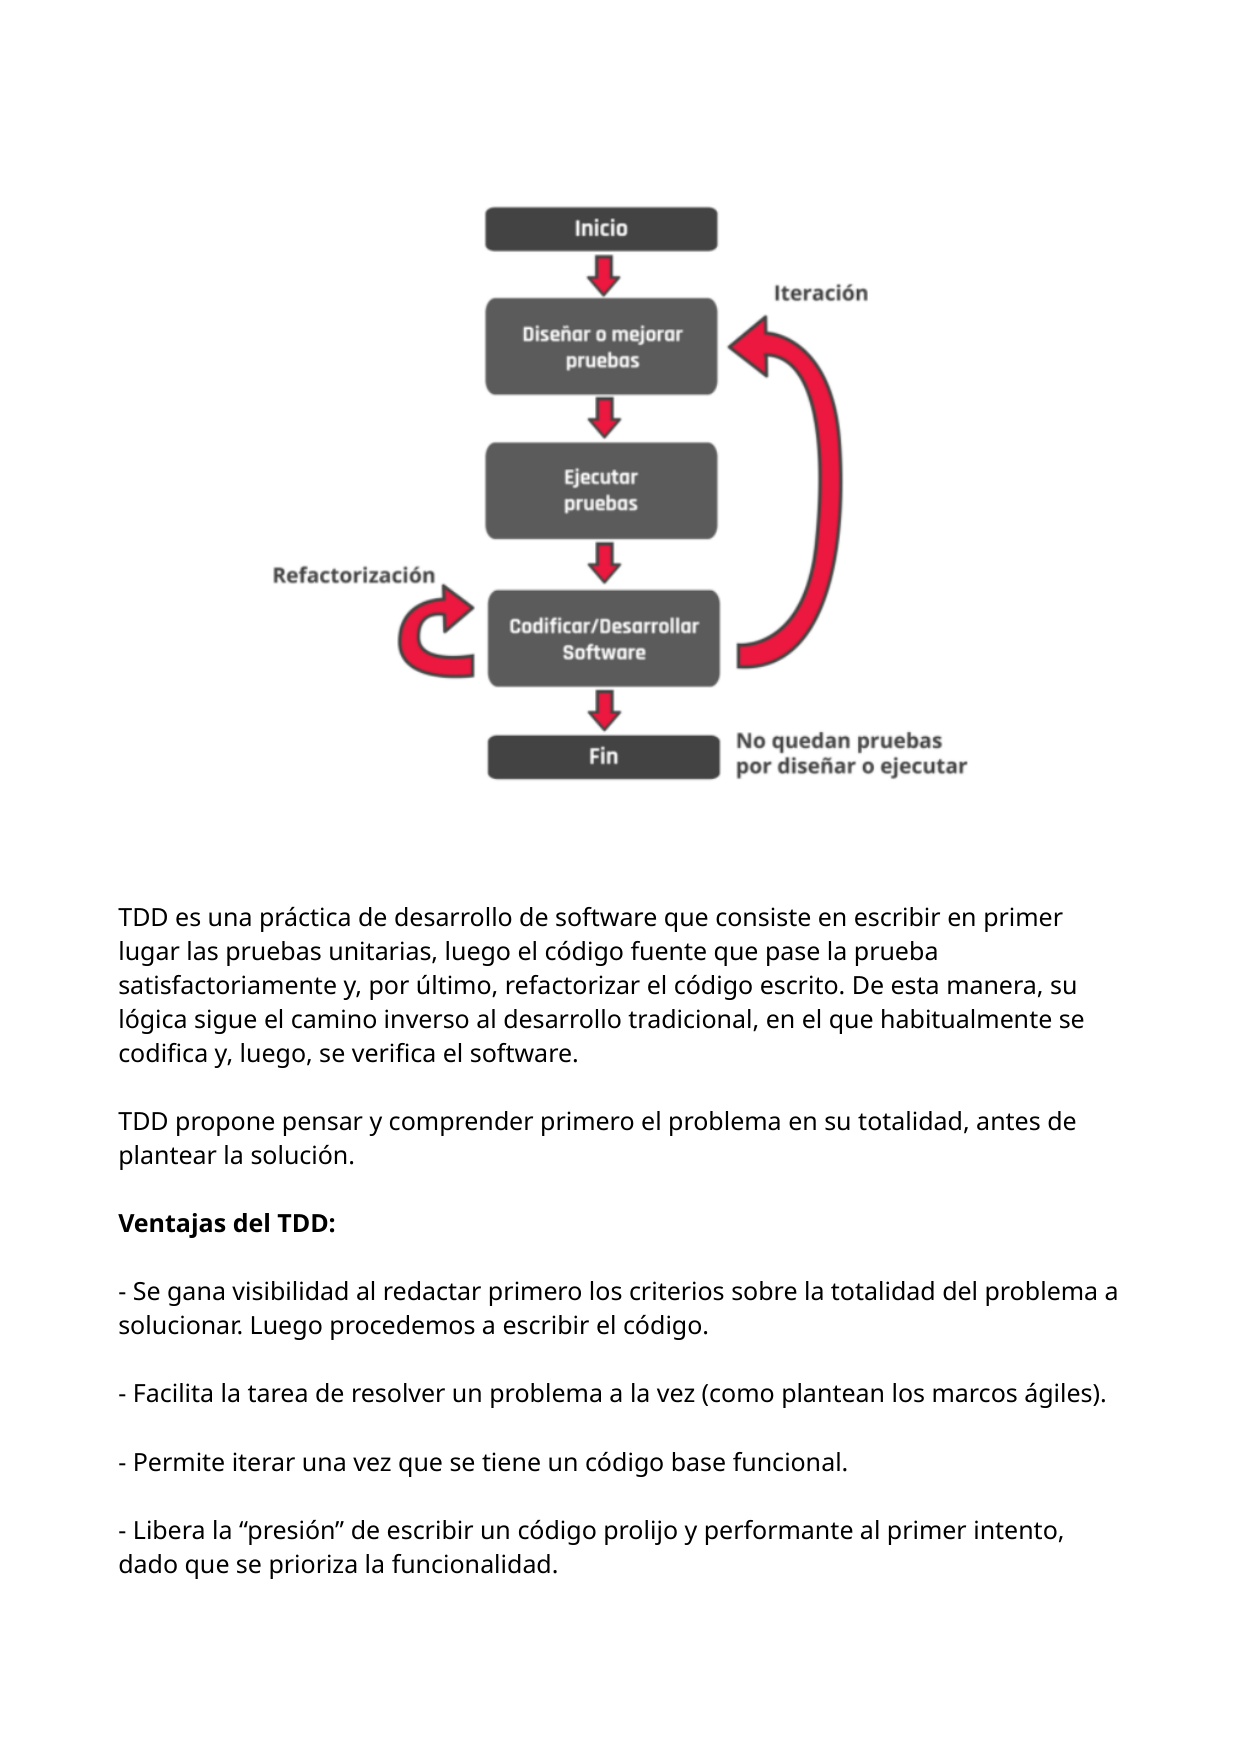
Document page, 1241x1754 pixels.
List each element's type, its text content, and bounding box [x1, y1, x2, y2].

text TDD propone pensar y comprender primero el problema en su totalidad, antes de plantear la solución. [118, 1103, 1122, 1172]
text - Se gana visibilidad al redactar primero los criterios sobre la totalidad del problema a solucionar. Luego procedemos a escribir el código. [118, 1274, 1122, 1342]
text - Libera la “presión” de escribir un código prolijo y performante al primer intento, dado que se prioriza la funcionalidad. [118, 1512, 1122, 1580]
text TDD es una práctica de desarrollo de software que consiste en escribir en primer lugar las pruebas unitarias, luego el código fuente que pase la prueba satisfactoriamente y, por último, refactorizar el código escrito. De esta manera, su lógica sigue el camino inverso al desarrollo tradicional, en el que habitualmente se codifica y, luego, se verifica el software. [118, 899, 1122, 1069]
text - Permite iterar una vez que se tiene un código base funcional. [118, 1444, 1122, 1478]
text Ventajas del TDD: [118, 1206, 1122, 1240]
text - Facilita la tarea de resolver un problema a la vez (como plantean los marcos ágiles). [118, 1376, 1122, 1410]
picture [260, 200, 980, 790]
